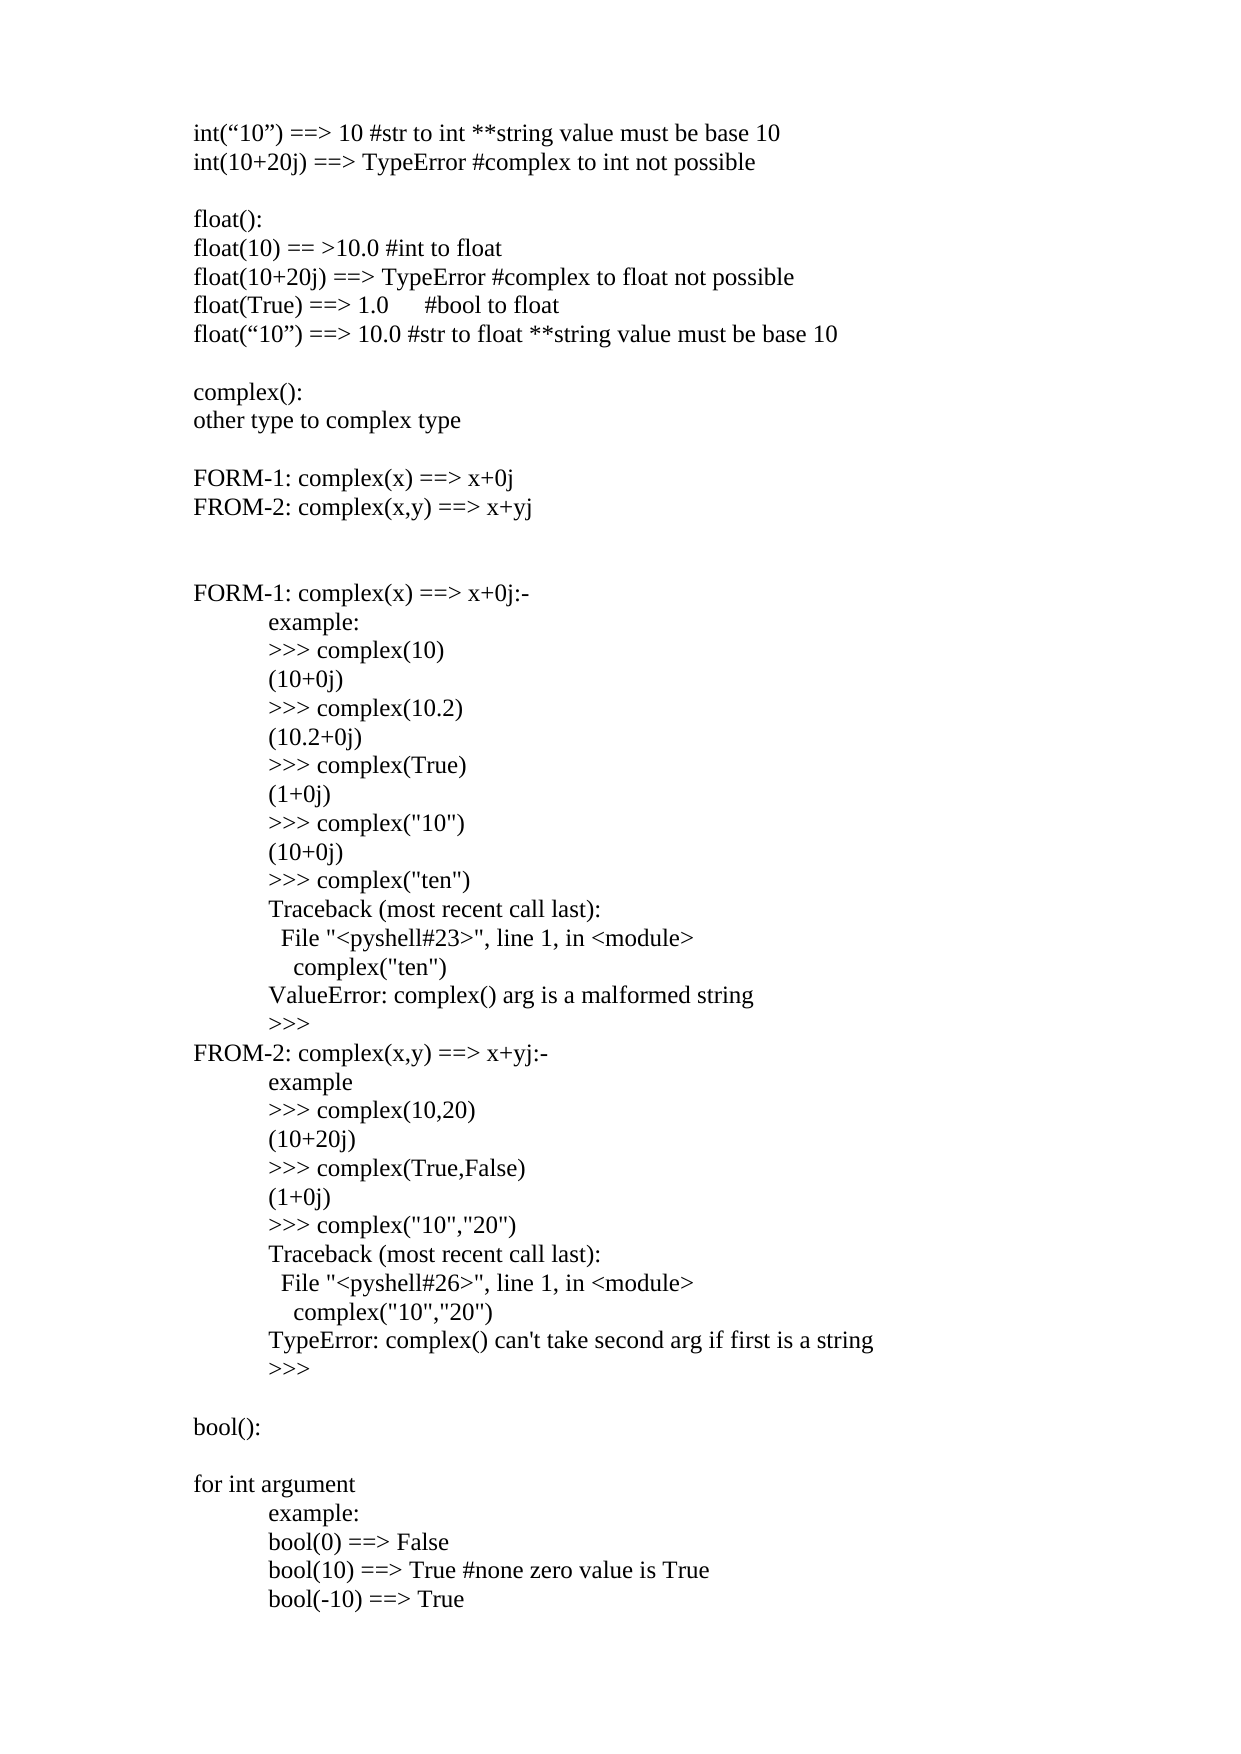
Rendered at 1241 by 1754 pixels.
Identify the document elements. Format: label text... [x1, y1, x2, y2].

text File "<pyshell#26>", line 1, in <module> [118, 1268, 1122, 1297]
text >>> complex(True) [118, 751, 1122, 779]
text >>> complex("ten") [118, 866, 1122, 894]
text (10+0j) [118, 664, 1122, 693]
text float(10+20j) ==> TypeError #complex to float not possible [118, 262, 1122, 291]
text >>> [118, 1009, 1122, 1038]
text TypeError: complex() can't take second arg if first is a string [118, 1326, 1122, 1354]
text FROM-2: complex(x,y) ==> x+yj:- [118, 1038, 1122, 1067]
text File "<pyshell#23>", line 1, in <module> [118, 923, 1122, 952]
text FORM-1: complex(x) ==> x+0j:- [118, 578, 1122, 607]
text >>> complex("10") [118, 808, 1122, 837]
text bool(0) ==> False [118, 1527, 1122, 1556]
text int(10+20j) ==> TypeError #complex to int not possible [118, 147, 1122, 176]
text complex("10","20") [118, 1297, 1122, 1326]
text Traceback (most recent call last): [118, 894, 1122, 923]
text FROM-2: complex(x,y) ==> x+yj [118, 492, 1122, 521]
text >>> complex(10.2) [118, 693, 1122, 722]
text bool(-10) ==> True [118, 1584, 1122, 1613]
text bool(): [118, 1412, 1122, 1441]
text example: [118, 607, 1122, 636]
text FORM-1: complex(x) ==> x+0j [118, 463, 1122, 492]
text >>> [118, 1354, 1122, 1383]
text float(“10”) ==> 10.0 #str to float **string value must be base 10 [118, 319, 1122, 348]
text bool(10) ==> True #none zero value is True [118, 1556, 1122, 1584]
text (10+20j) [118, 1124, 1122, 1153]
text complex(): [118, 377, 1122, 406]
text (10+0j) [118, 837, 1122, 866]
text for int argument [118, 1469, 1122, 1498]
text >>> complex(10,20) [118, 1096, 1122, 1124]
text >>> complex("10","20") [118, 1211, 1122, 1239]
text complex("ten") [118, 952, 1122, 981]
text example [118, 1067, 1122, 1096]
text float(10) == >10.0 #int to float [118, 233, 1122, 262]
text (1+0j) [118, 779, 1122, 808]
text example: [118, 1498, 1122, 1527]
text float(): [118, 204, 1122, 233]
text ValueError: complex() arg is a malformed string [118, 981, 1122, 1009]
text int(“10”) ==> 10 #str to int **string value must be base 10 [193, 118, 1122, 147]
text other type to complex type [118, 406, 1122, 434]
text float(True) ==> 1.0 #bool to float [118, 291, 1122, 319]
text Traceback (most recent call last): [118, 1239, 1122, 1268]
text >>> complex(True,False) [118, 1153, 1122, 1182]
text (1+0j) [118, 1182, 1122, 1211]
text >>> complex(10) [118, 636, 1122, 664]
text (10.2+0j) [118, 722, 1122, 751]
